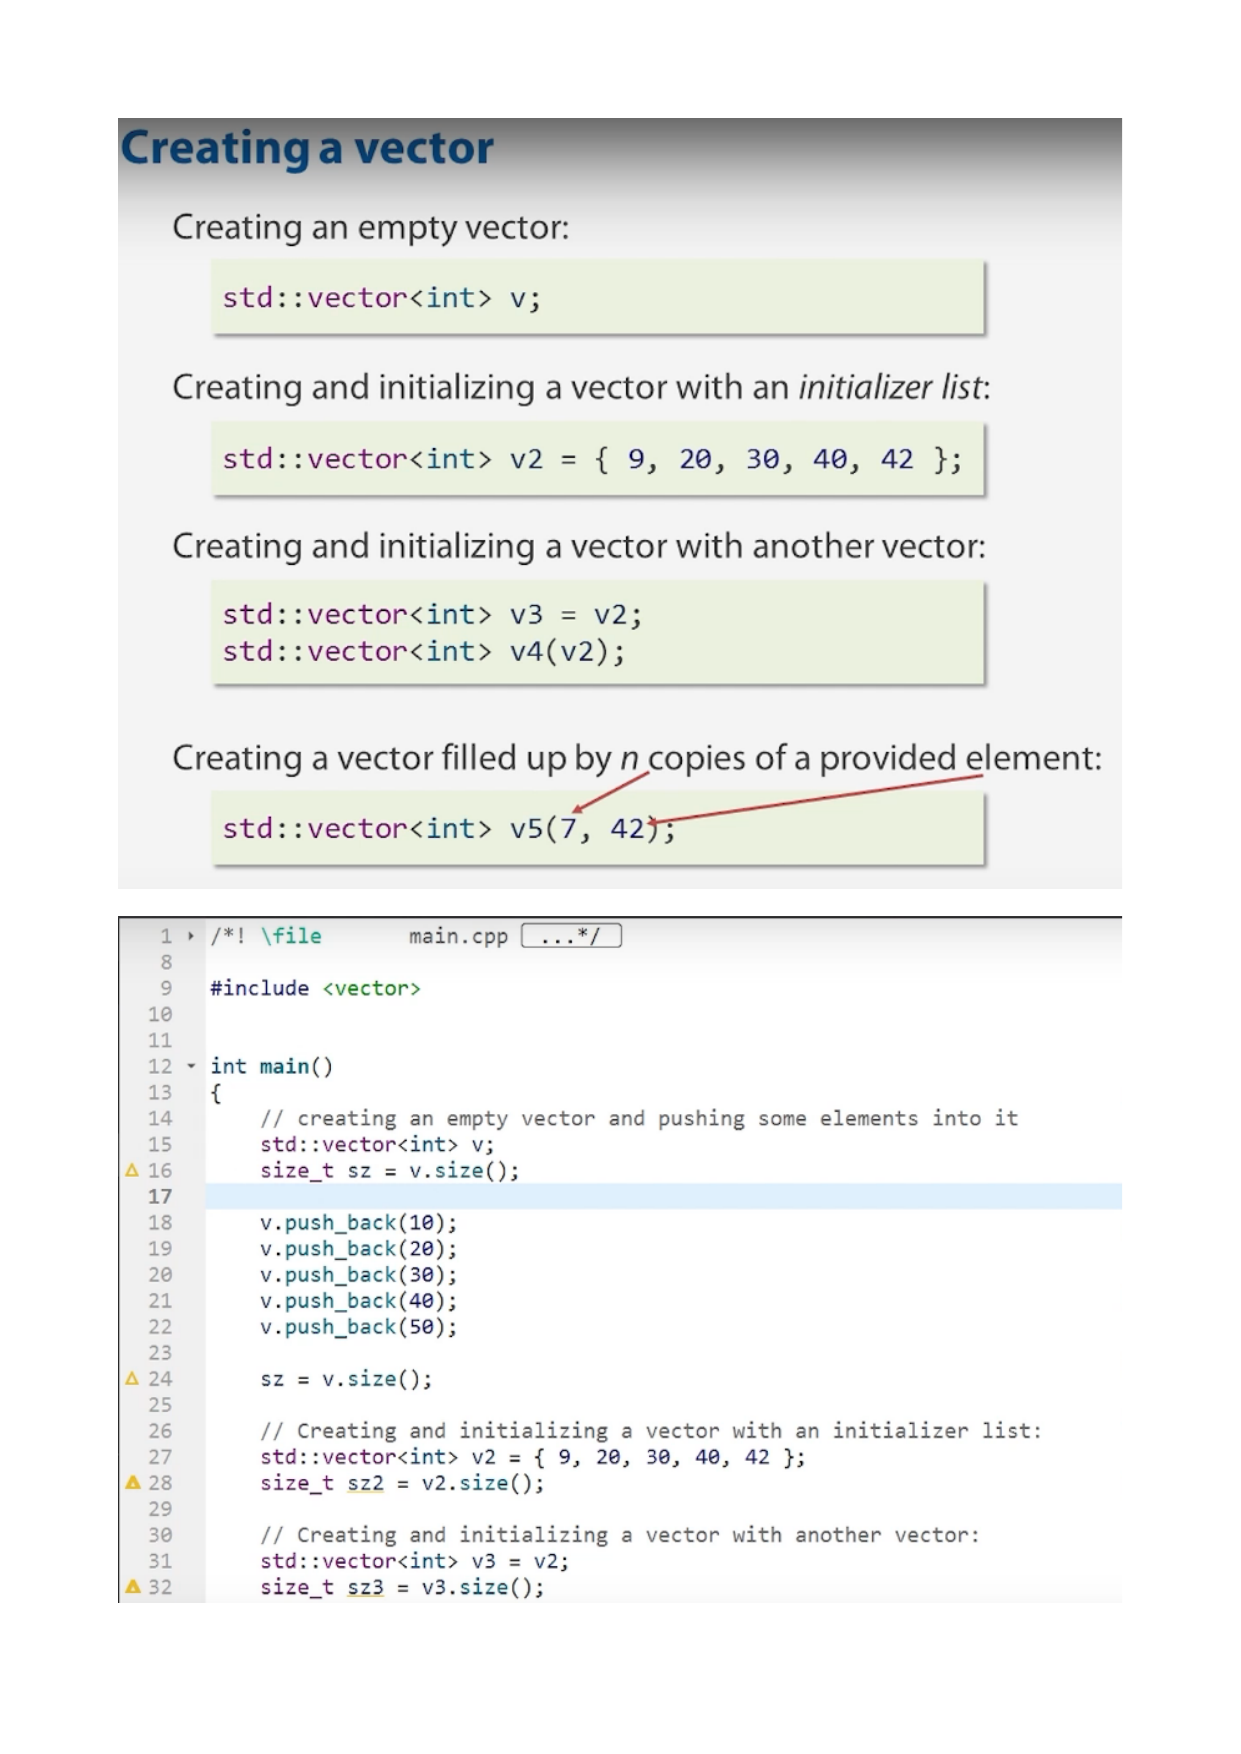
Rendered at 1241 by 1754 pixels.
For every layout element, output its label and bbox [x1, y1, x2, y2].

picture [118, 916, 1123, 1603]
picture [118, 118, 1123, 889]
